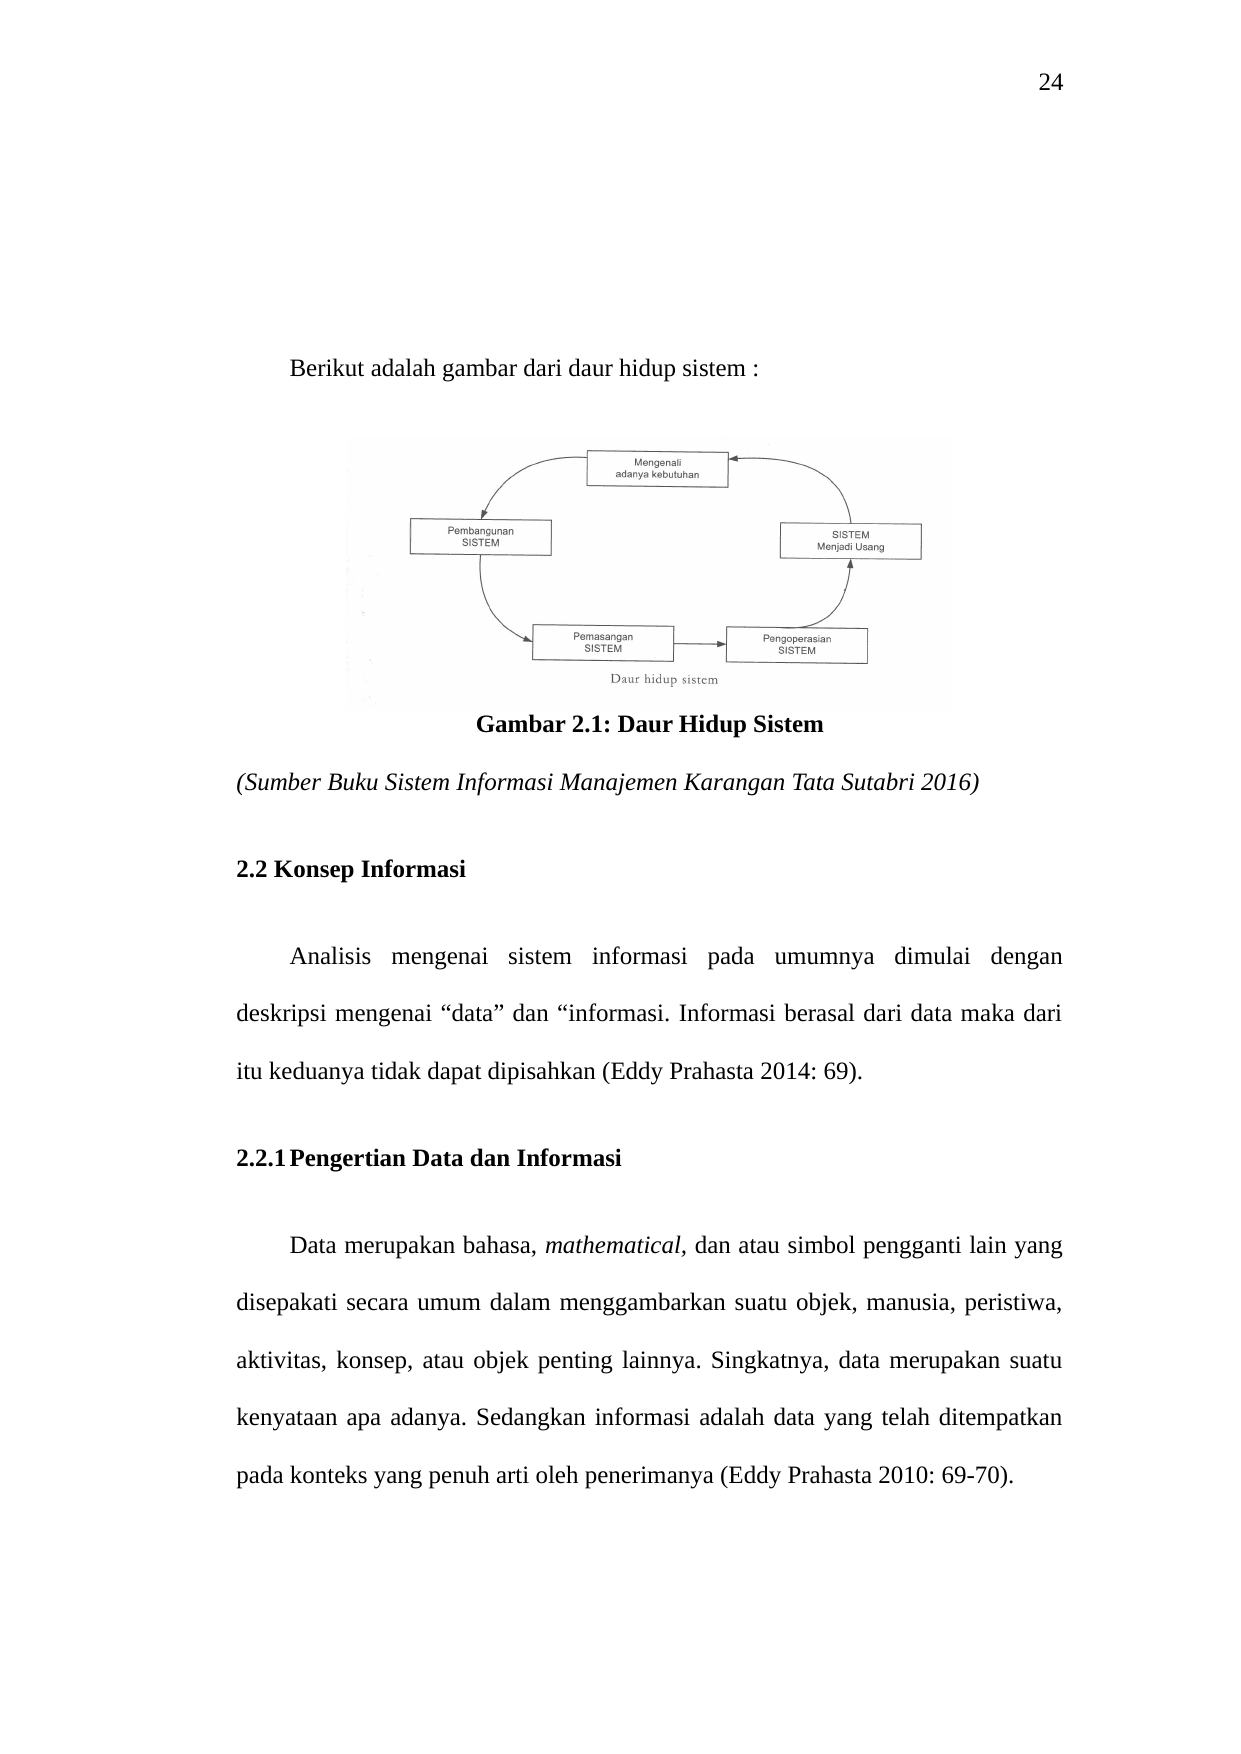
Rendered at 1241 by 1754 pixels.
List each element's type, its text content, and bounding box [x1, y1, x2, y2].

text Berikut adalah gambar dari daur hidup sistem : [236, 353, 1063, 382]
text Data merupakan bahasa, mathematical, dan atau simbol pengganti lain yang disepakati secara umum dalam menggambarkan suatu objek, manusia, peristiwa, aktivitas, konsep, atau objek penting lainnya. Singkatnya, data merupakan suatu kenyataan apa adanya. Sedangkan informasi adalah data yang telah ditempatkan pada konteks yang penuh arti oleh penerimanya (Eddy Prahasta 2010: 69-70). [236, 1230, 1063, 1488]
subtitle 2.2.1 Pengertian Data dan Informasi [236, 1143, 1063, 1171]
text Analisis mengenai sistem informasi pada umumnya dimulai dengan deskripsi mengenai “data” dan “informasi. Informasi berasal dari data maka dari itu keduanya tidak dapat dipisahkan (Eddy Prahasta 2014: 69). [236, 941, 1063, 1084]
text (Sumber Buku Sistem Informasi Manajemen Karangan Tata Sutabri 2016) [236, 410, 1063, 796]
subtitle 2.2 Konsep Informasi [236, 854, 1063, 882]
picture [346, 437, 953, 582]
text Gambar 2.1: Daur Hidup Sistem [346, 582, 953, 738]
